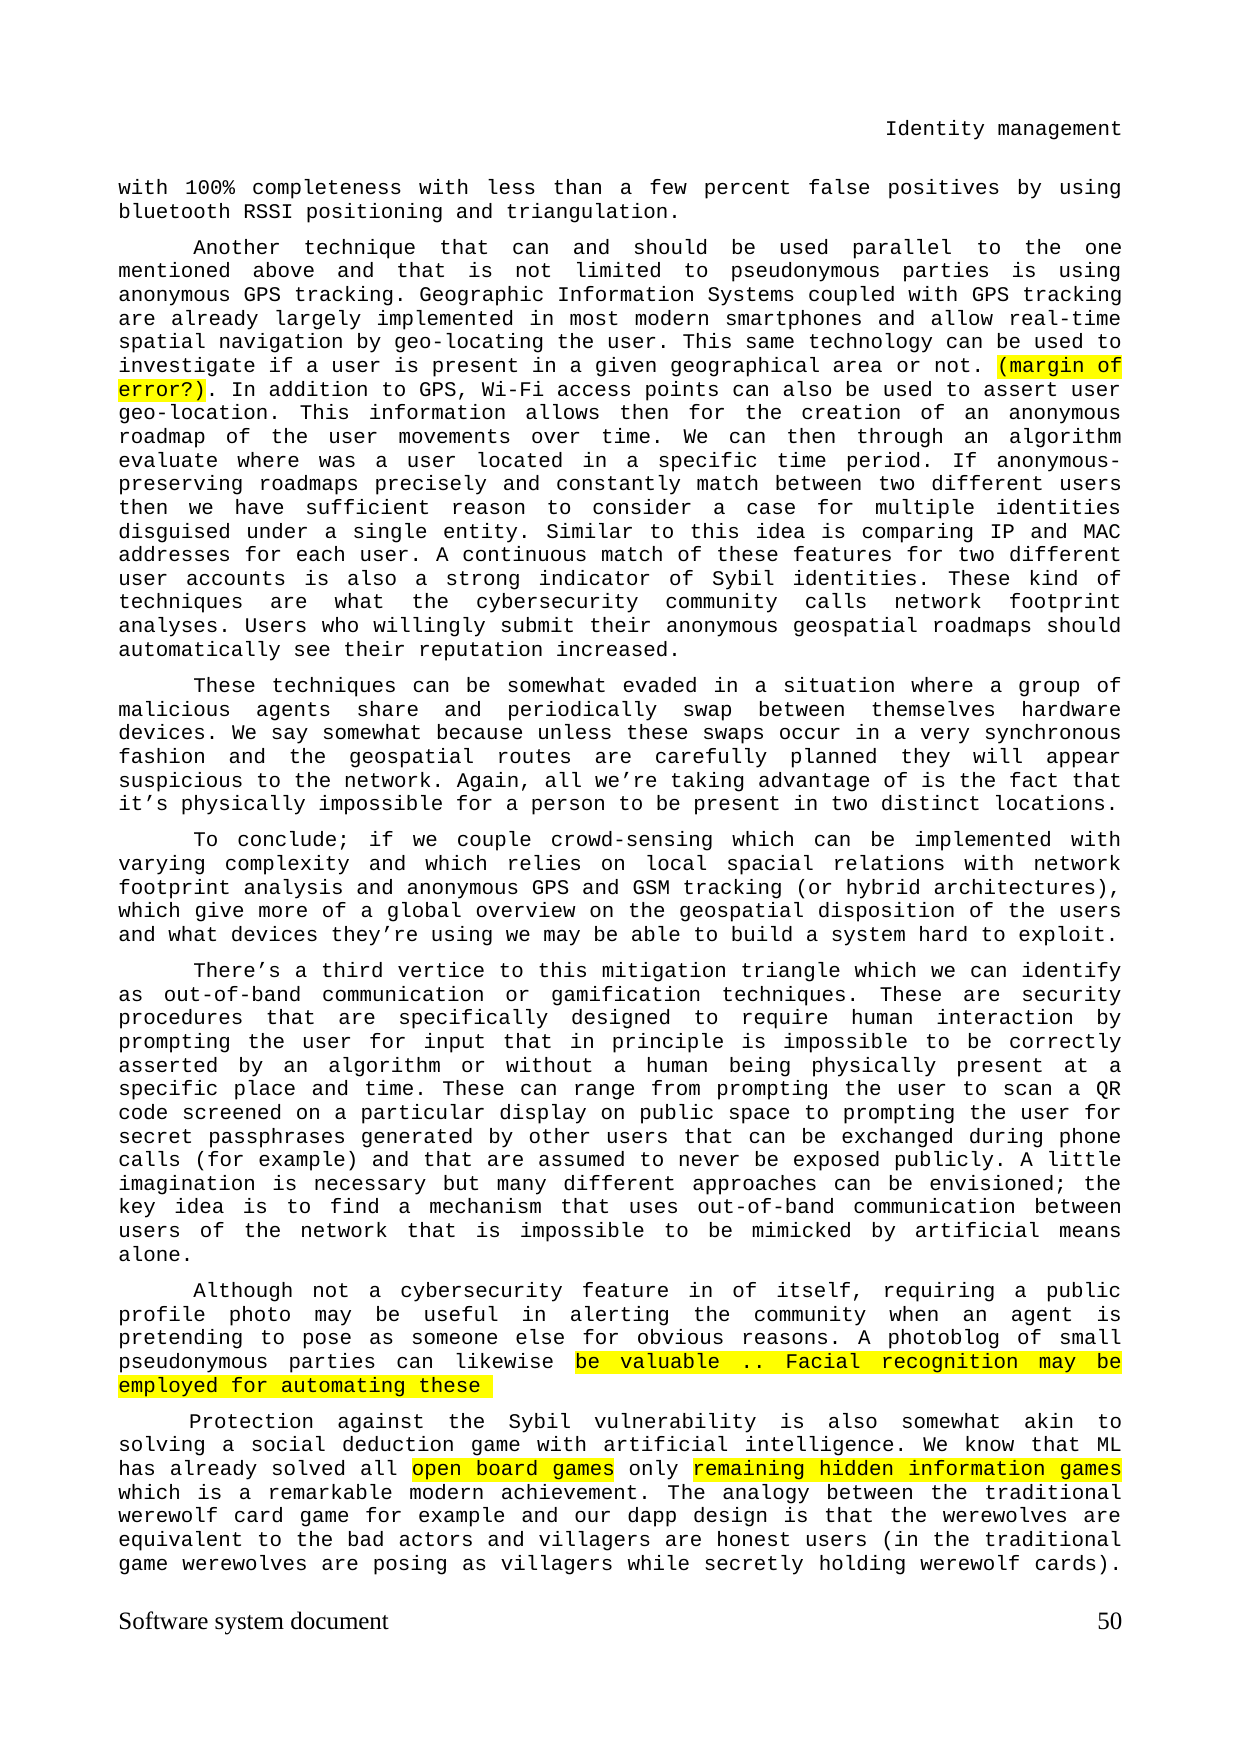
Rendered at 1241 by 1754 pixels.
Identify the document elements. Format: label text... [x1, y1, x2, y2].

text To conclude; if we couple crowd-sensing which can be implemented with varying complexity and which relies on local spacial relations with network footprint analysis and anonymous GPS and GSM tracking (or hybrid architectures), which give more of a global overview on the geospatial disposition of the users and what devices they’re using we may be able to build a system hard to exploit. [118, 829, 1122, 948]
text There’s a third vertice to this mitigation triangle which we can identify as out-of-band communication or gamification techniques. These are security procedures that are specifically designed to require human interaction by prompting the user for input that in principle is impossible to be correctly asserted by an algorithm or without a human being physically present at a specific place and time. These can range from prompting the user to scan a QR code screened on a particular display on public space to prompting the user for secret passphrases generated by other users that can be exchanged during phone calls (for example) and that are assumed to never be exposed publicly. A little imagination is necessary but many different approaches can be envisioned; the key idea is to find a mechanism that uses out-of-band communication between users of the network that is impossible to be mimicked by artificial means alone. [118, 960, 1122, 1267]
text Another technique that can and should be used parallel to the one mentioned above and that is not limited to pseudonymous parties is using anonymous GPS tracking. Geographic Information Systems coupled with GPS tracking are already largely implemented in most modern smartphones and allow real-time spatial navigation by geo-locating the user. This same technology can be used to investigate if a user is present in a given geographical area or not. (margin of error?). In addition to GPS, Wi-Fi access points can also be used to assert user geo-location. This information allows then for the creation of an anonymous roadmap of the user movements over time. We can then through an algorithm evaluate where was a user located in a specific time period. If anonymous-preserving roadmaps precisely and constantly match between two different users then we have sufficient reason to consider a case for multiple identities disguised under a single entity. Similar to this idea is comparing IP and MAC addresses for each user. A continuous match of these features for two different user accounts is also a strong indicator of Sybil identities. These kind of techniques are what the cybersecurity community calls network footprint analyses. Users who willingly submit their anonymous geospatial roadmaps should automatically see their reputation increased. [118, 237, 1122, 662]
text with 100% completeness with less than a few percent false positives by using bluetooth RSSI positioning and triangulation. [118, 177, 1122, 224]
text These techniques can be somewhat evaded in a situation where a group of malicious agents share and periodically swap between themselves hardware devices. We say somewhat because unless these swaps occur in a very synchronous fashion and the geospatial routes are carefully planned they will appear suspicious to the network. Again, all we’re taking advantage of is the fact that it’s physically impossible for a person to be present in two distinct locations. [118, 675, 1122, 817]
text Protection against the Sybil vulnerability is also somewhat akin to solving a social deduction game with artificial intelligence. We know that ML has already solved all open board games only remaining hidden information games which is a remarkable modern achievement. The analogy between the traditional werewolf card game for example and our dapp design is that the werewolves are equivalent to the bad actors and villagers are honest users (in the traditional game werewolves are posing as villagers while secretly holding werewolf cards). [118, 1411, 1122, 1576]
text Although not a cybersecurity feature in of itself, requiring a public profile photo may be useful in alerting the community when an agent is pretending to pose as someone else for obvious reasons. A photoblog of small pseudonymous parties can likewise be valuable .. Facial recognition may be employed for automating these [118, 1280, 1122, 1398]
